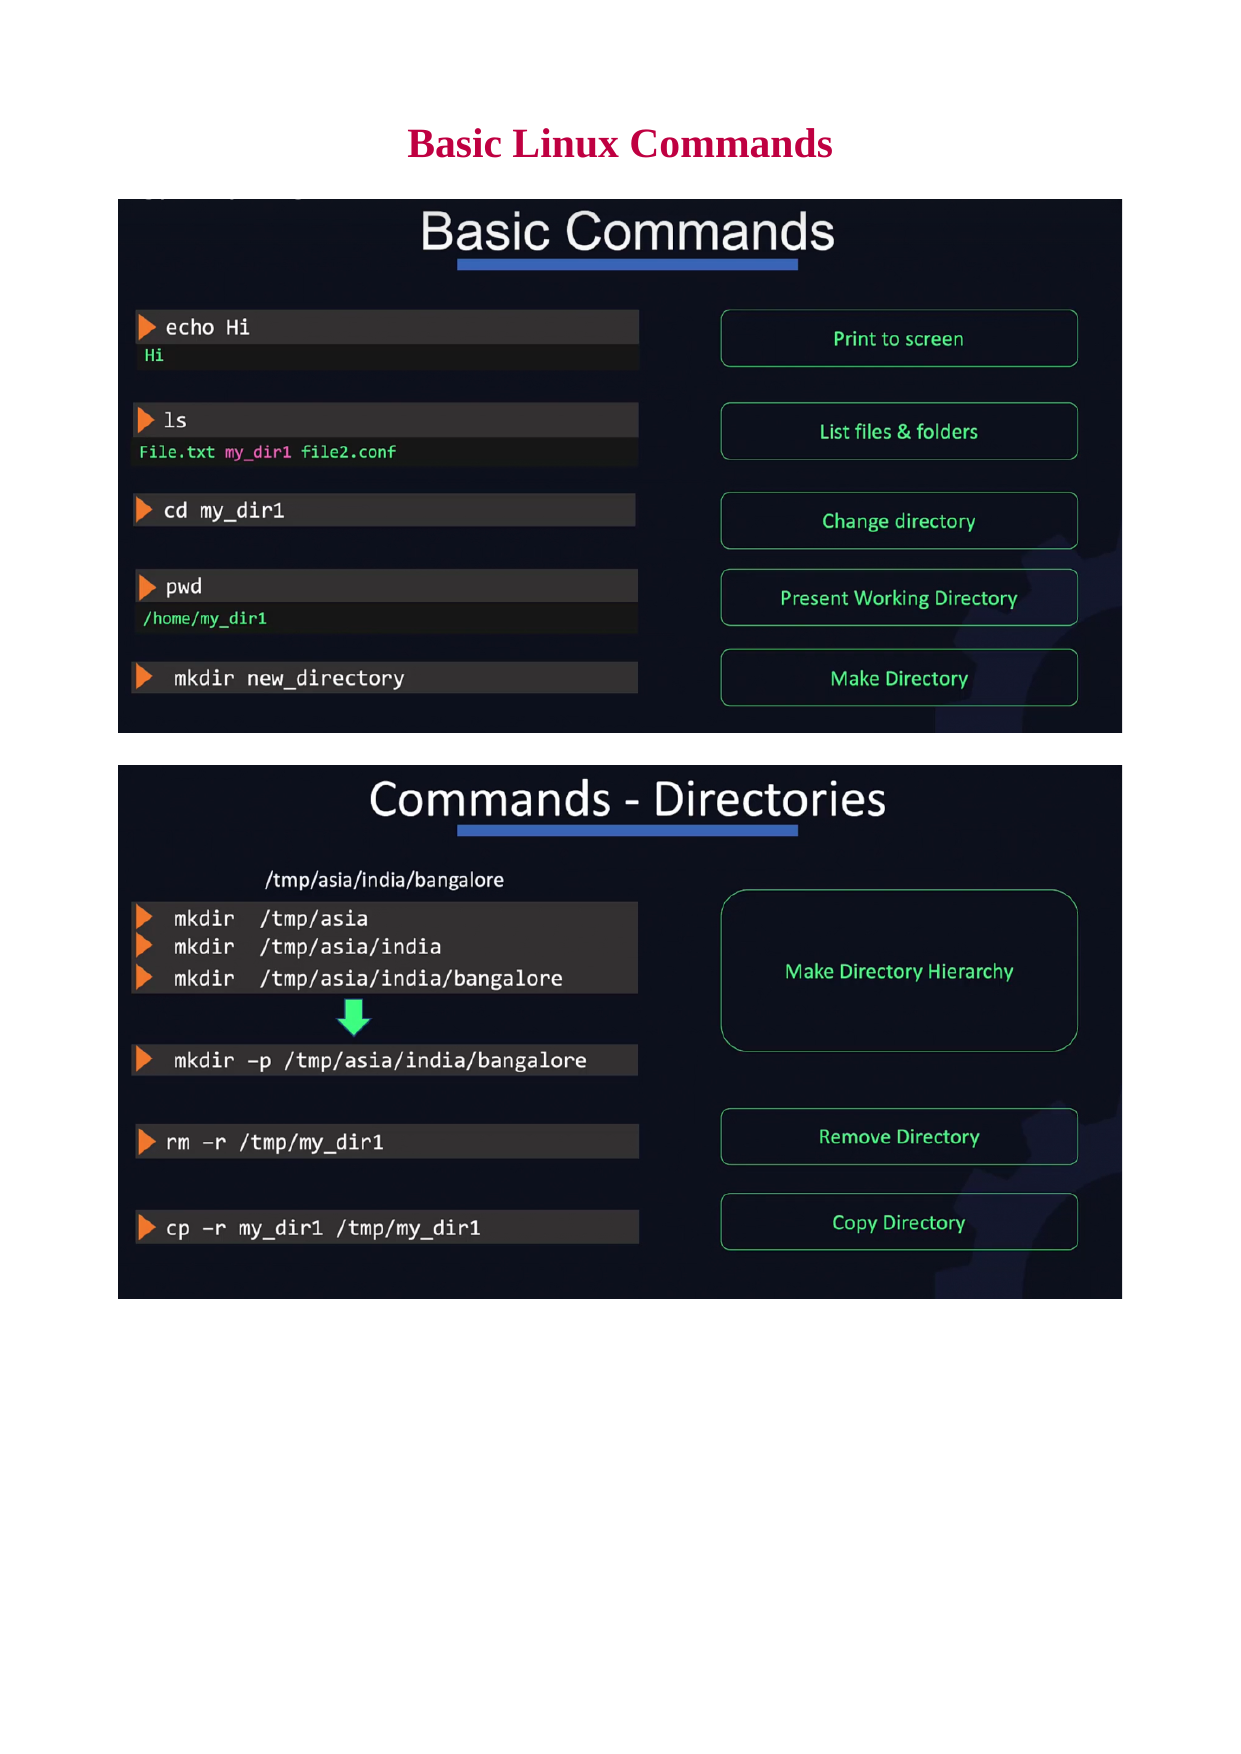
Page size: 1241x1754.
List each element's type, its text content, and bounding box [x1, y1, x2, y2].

picture [118, 199, 1123, 733]
text Basic Linux Commands [118, 118, 1122, 166]
picture [118, 765, 1123, 1299]
